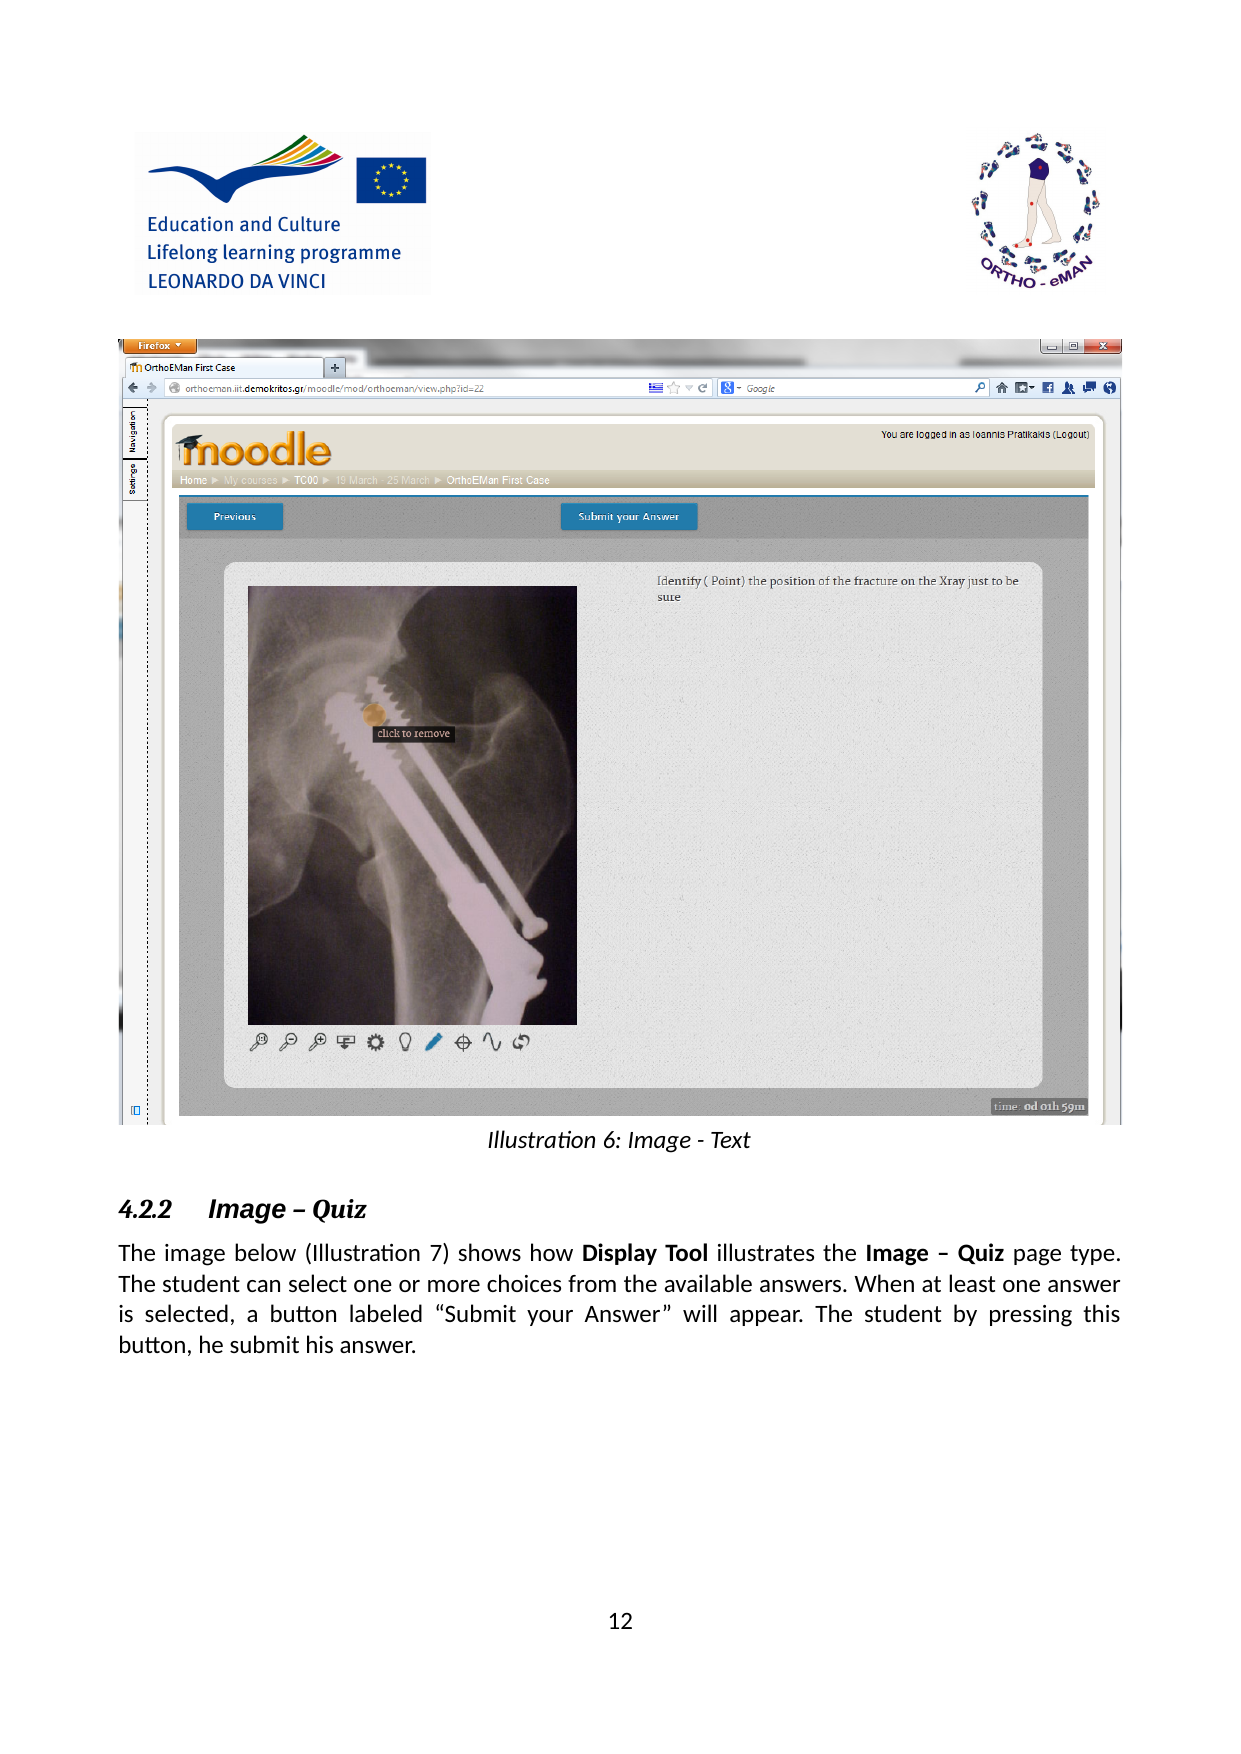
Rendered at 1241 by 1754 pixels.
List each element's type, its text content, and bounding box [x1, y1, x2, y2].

picture [118, 339, 1123, 1125]
picture [966, 127, 1106, 295]
text Illustration 6: Image - Text [118, 1125, 1122, 1155]
picture [134, 132, 431, 295]
subtitle Image – Quiz [118, 1193, 1122, 1225]
text The image below (Illustration 7) shows how Display Tool illustrates the Image – Quiz page type. The student can select one or more choices from the available answers. When at least one answer is selected, a button labeled “Submit your Answer” will appear. The student by pressing this button, he submit his answer. [118, 1237, 1122, 1359]
